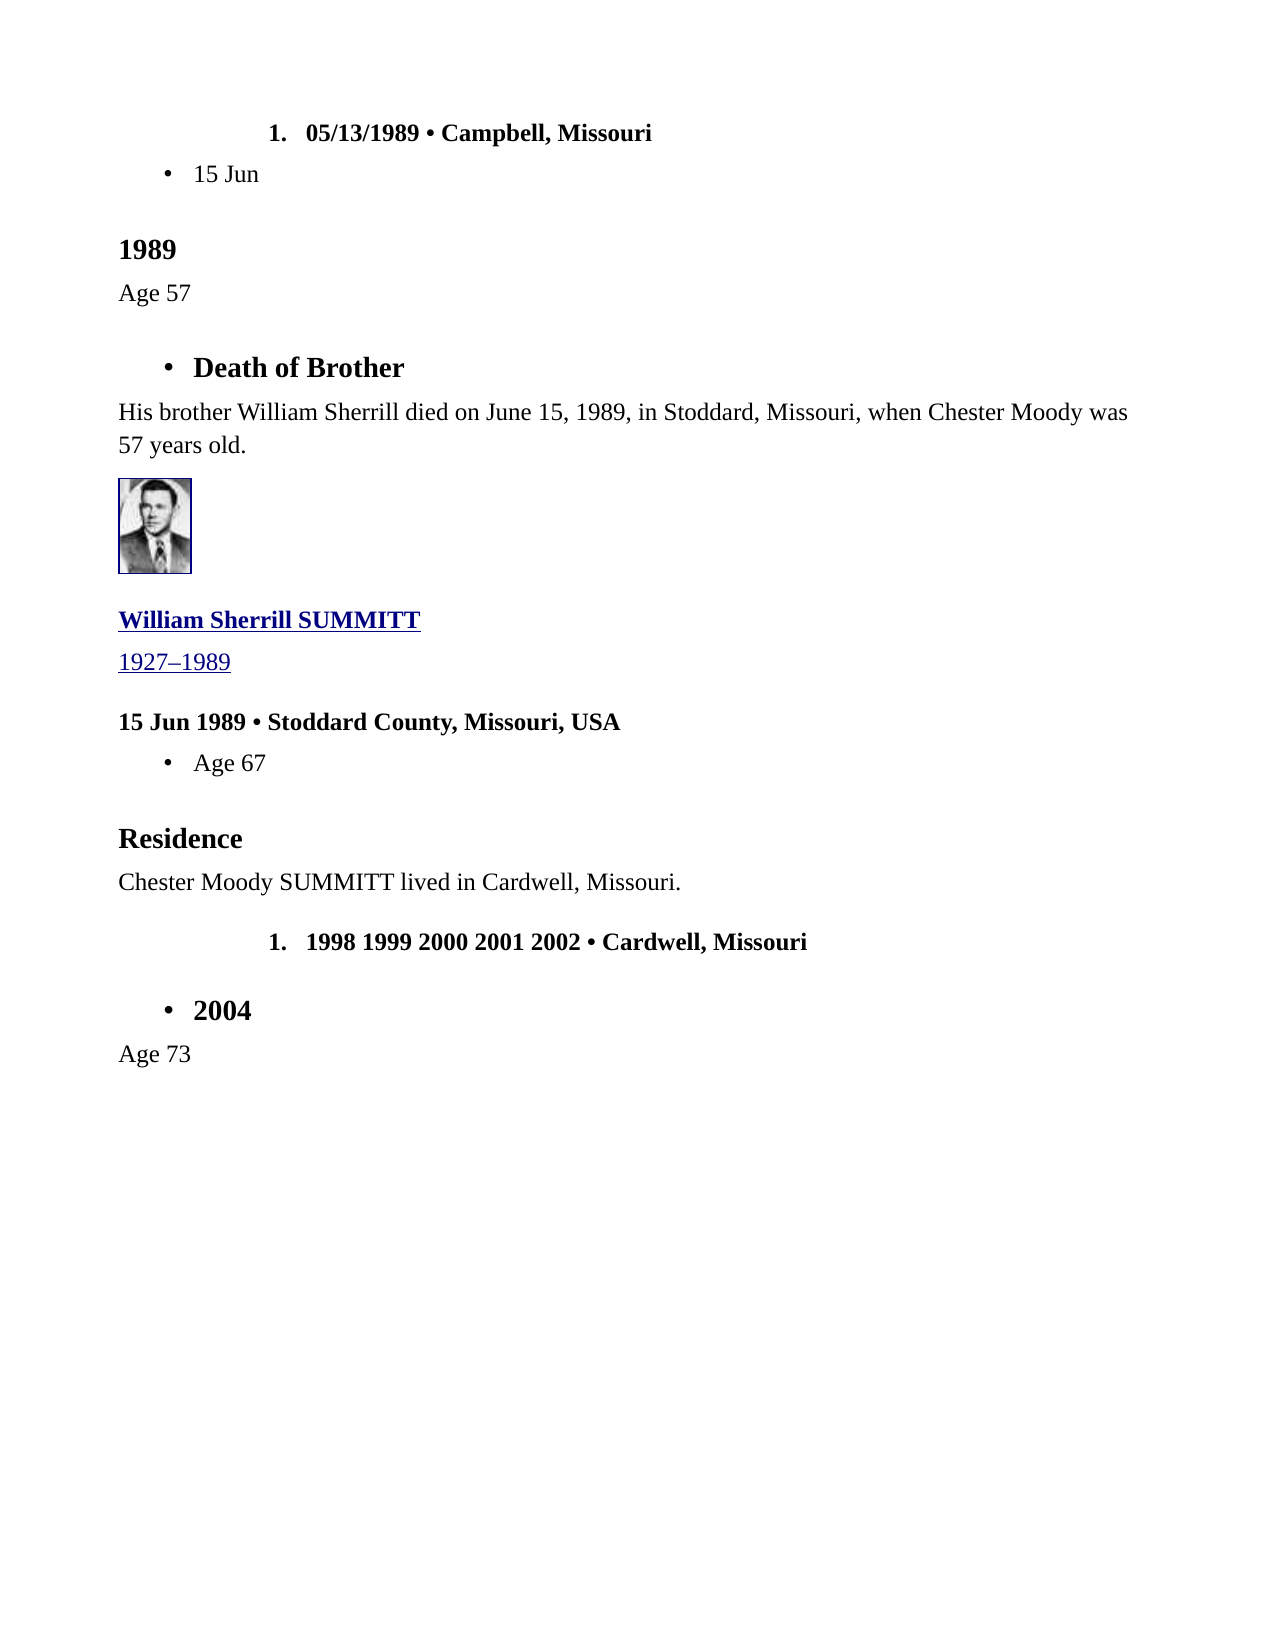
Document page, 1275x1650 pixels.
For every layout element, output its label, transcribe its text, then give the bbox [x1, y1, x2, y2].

subtitle 1989 [118, 232, 1157, 266]
subtitle 1998 1999 2000 2001 2002 • Cardwell, Missouri [268, 927, 1157, 956]
text His brother William Sherrill died on June 15, 1989, in Stoddard, Missouri, when Chester Moody was 57 years old. [118, 397, 1157, 458]
picture [120, 479, 190, 573]
text Age 57 [118, 278, 1157, 307]
text Chester Moody SUMMITT lived in Cardwell, Missouri. [118, 867, 1157, 896]
subtitle William Sherrill SUMMITT [118, 606, 1157, 634]
list 15 Jun [164, 159, 1157, 188]
list Age 67 [164, 748, 1157, 777]
subtitle Death of Brother [164, 351, 1157, 384]
subtitle 2004 [164, 993, 1157, 1027]
subtitle Residence [118, 821, 1157, 854]
text Age 73 [118, 1039, 1157, 1068]
subtitle 15 Jun 1989 • Stoddard County, Missouri, USA [118, 707, 1157, 736]
text 1927–1989 [118, 647, 1157, 676]
subtitle 05/13/1989 • Campbell, Missouri [268, 118, 1157, 147]
